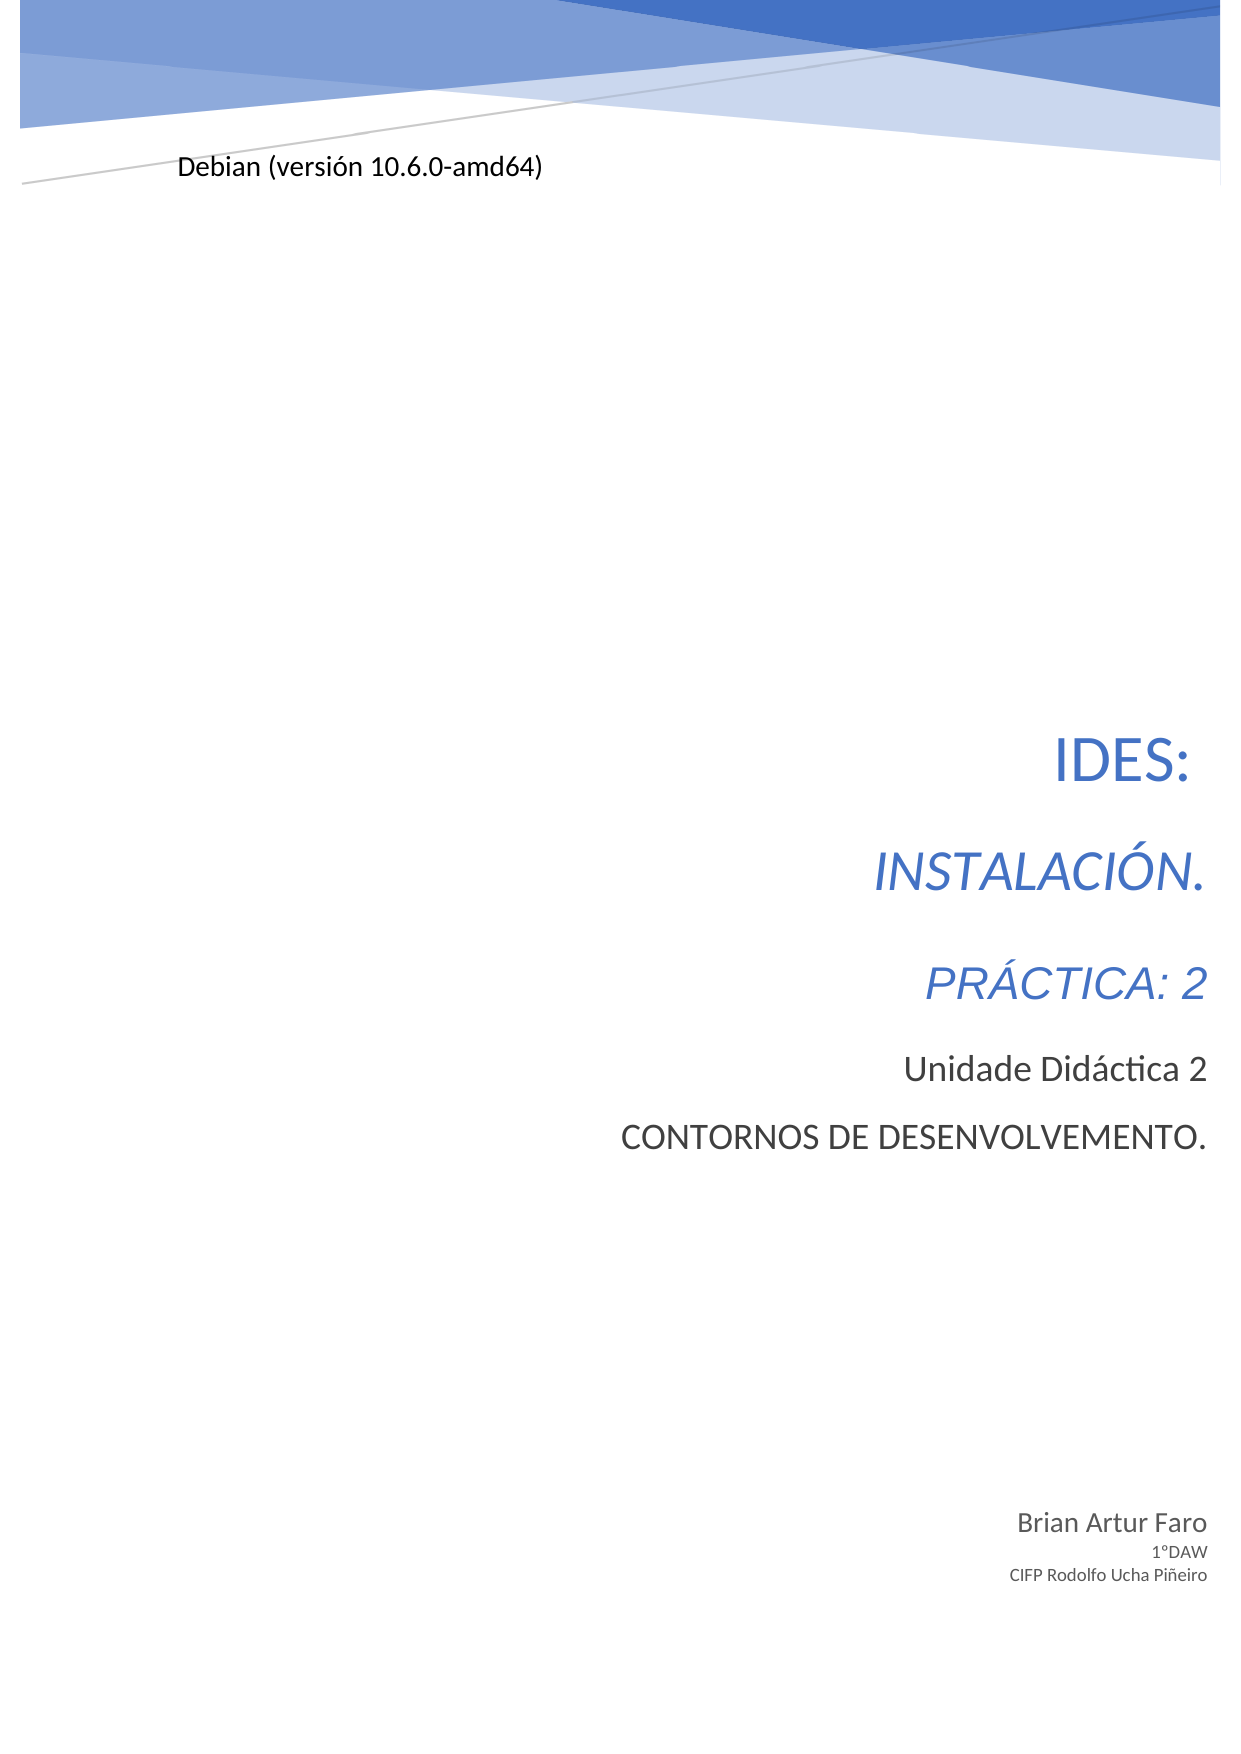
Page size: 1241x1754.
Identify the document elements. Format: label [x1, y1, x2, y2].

picture [20, 0, 1221, 200]
